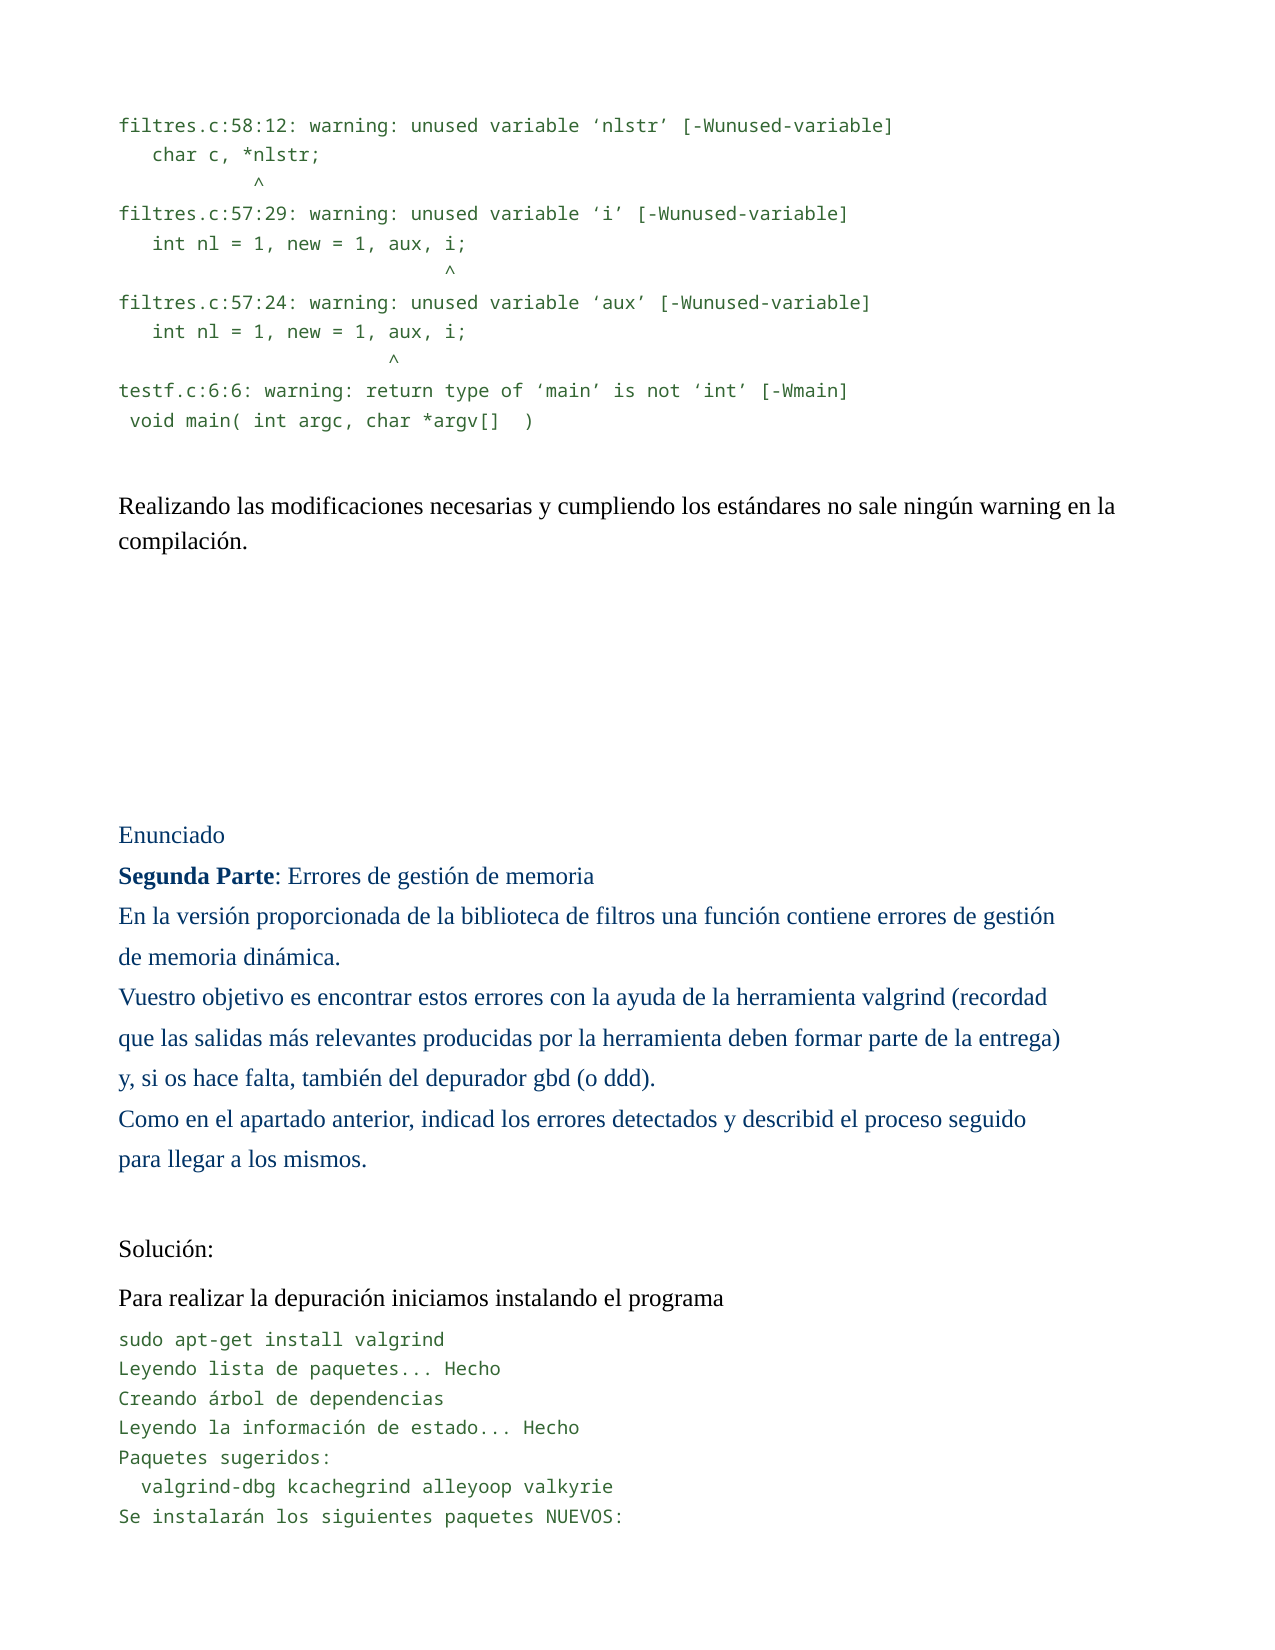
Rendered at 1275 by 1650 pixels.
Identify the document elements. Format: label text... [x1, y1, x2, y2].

text int nl = 1, new = 1, aux, i; [118, 236, 1157, 254]
text filtres.c:57:24: warning: unused variable ‘aux’ [-Wunused-variable] [118, 295, 1157, 313]
text Realizando las modificaciones necesarias y cumpliendo los estándares no sale ningún warning en la compilación. [118, 491, 1157, 555]
text Para realizar la depuración iniciamos instalando el programa [118, 1283, 1157, 1312]
text Se instalarán los siguientes paquetes NUEVOS: [118, 1509, 1157, 1527]
text ^ [118, 177, 1157, 195]
text para llegar a los mismos. [118, 1144, 1157, 1173]
text ^ [118, 354, 1157, 372]
text ^ [118, 266, 1157, 283]
text Paquetes sugeridos: [118, 1450, 1157, 1468]
text testf.c:6:6: warning: return type of ‘main’ is not ‘int’ [-Wmain] [118, 383, 1157, 401]
text Segunda Parte: Errores de gestión de memoria [118, 861, 1157, 889]
text de memoria dinámica. [118, 942, 1157, 971]
text filtres.c:58:12: warning: unused variable ‘nlstr’ [-Wunused-variable] [118, 118, 1157, 136]
text En la versión proporcionada de la biblioteca de filtros una función contiene errores de gestión [118, 901, 1157, 930]
text sudo apt-get install valgrind [118, 1332, 1157, 1350]
text int nl = 1, new = 1, aux, i; [118, 324, 1157, 342]
text Leyendo lista de paquetes... Hecho [118, 1362, 1157, 1379]
text que las salidas más relevantes producidas por la herramienta deben formar parte de la entrega) [118, 1023, 1157, 1052]
text Enunciado [118, 820, 1157, 849]
text Creando árbol de dependencias [118, 1391, 1157, 1409]
text Vuestro objetivo es encontrar estos errores con la ayuda de la herramienta valgrind (recordad [118, 982, 1157, 1011]
text char c, *nlstr; [118, 148, 1157, 165]
text Solución: [118, 1234, 1157, 1263]
text filtres.c:57:29: warning: unused variable ‘i’ [-Wunused-variable] [118, 207, 1157, 224]
text Como en el apartado anterior, indicad los errores detectados y describid el proceso seguido [118, 1104, 1157, 1133]
text void main( int argc, char *argv[] ) [118, 413, 1157, 431]
text valgrind-dbg kcachegrind alleyoop valkyrie [118, 1479, 1157, 1497]
text y, si os hace falta, también del depurador gbd (o ddd). [118, 1063, 1157, 1092]
text Leyendo la información de estado... Hecho [118, 1421, 1157, 1438]
